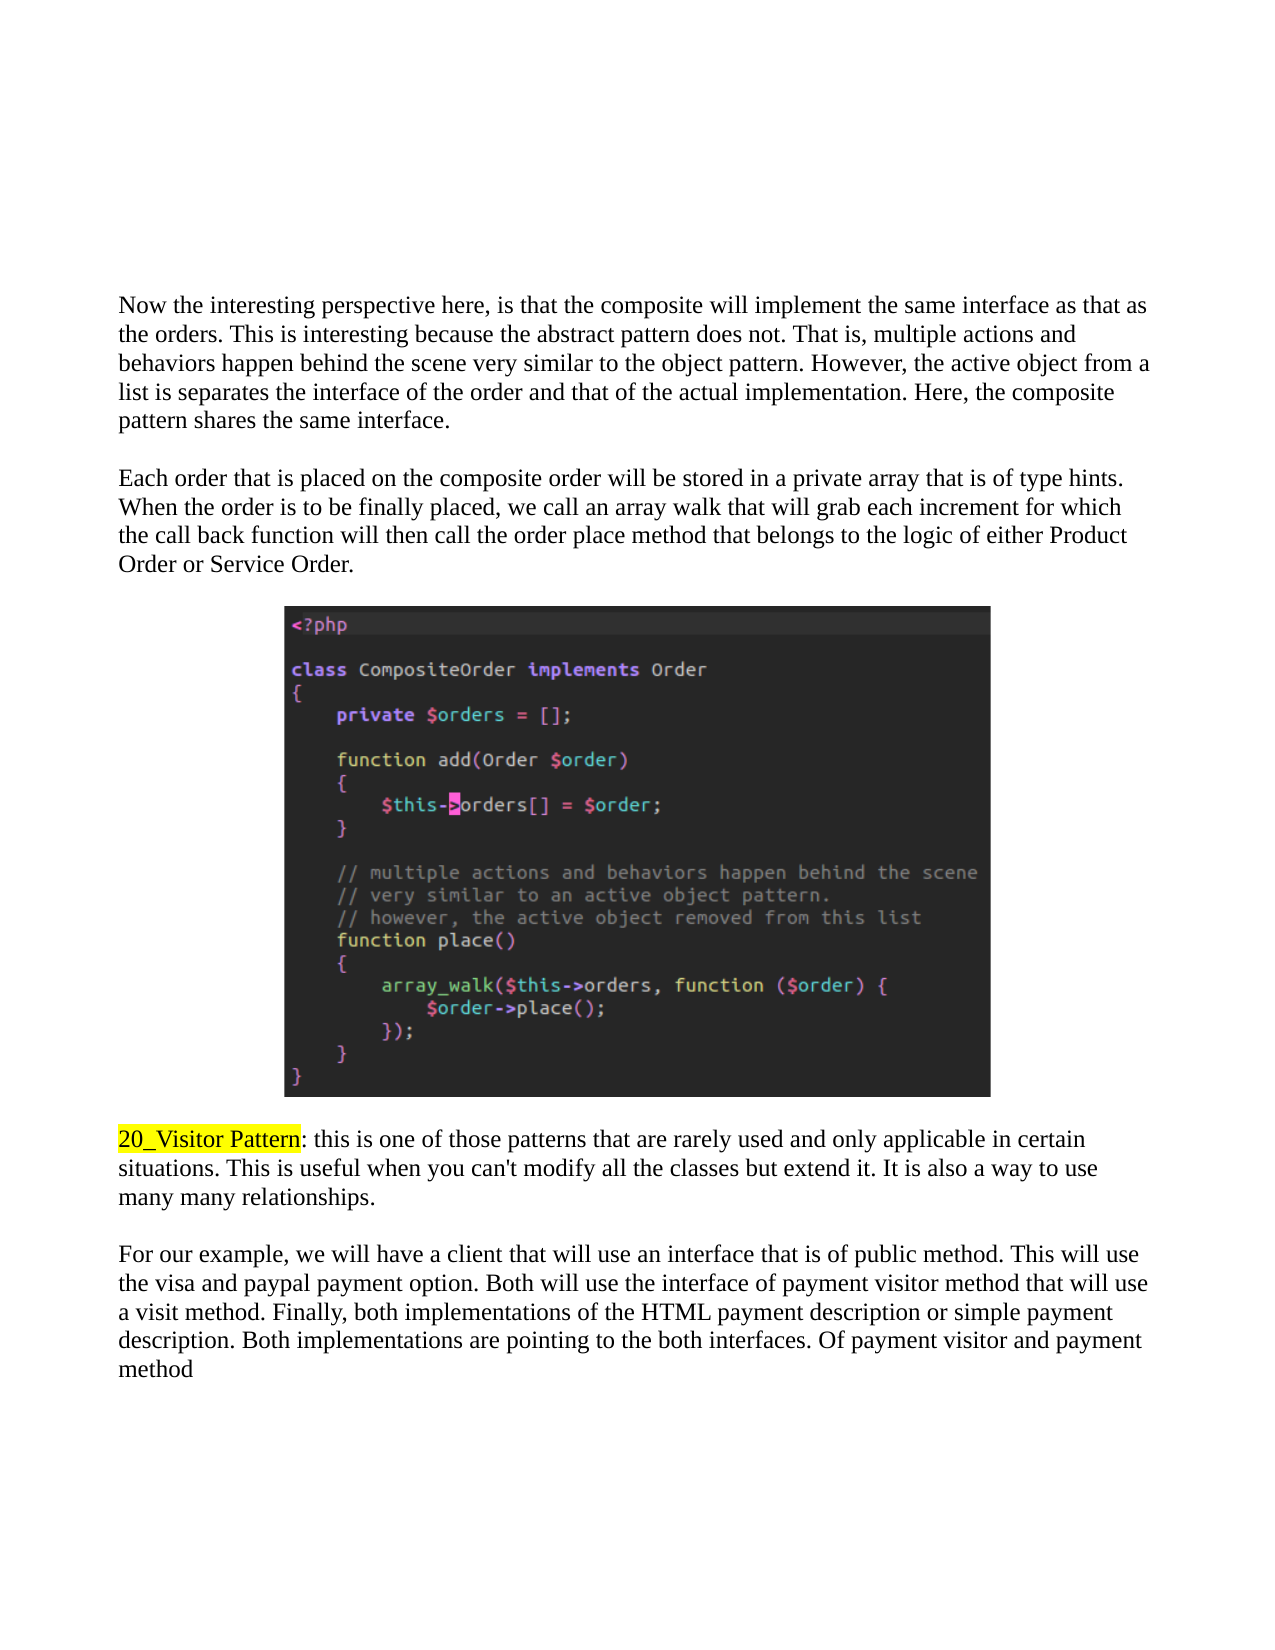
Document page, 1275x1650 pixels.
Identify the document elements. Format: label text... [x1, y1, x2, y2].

text Each order that is placed on the composite order will be stored in a private array that is of type hints. [118, 463, 1157, 492]
text For our example, we will have a client that will use an interface that is of public method. This will use the visa and paypal payment option. Both will use the interface of payment visitor method that will use a visit method. Finally, both implementations of the HTML payment description or simple payment description. Both implementations are pointing to the both interfaces. Of payment visitor and payment method [118, 1239, 1157, 1383]
picture [284, 606, 991, 1097]
text Now the interesting perspective here, is that the composite will implement the same interface as that as the orders. This is interesting because the abstract pattern does not. That is, multiple actions and behaviors happen behind the scene very similar to the object pattern. However, the active object from a list is separates the interface of the order and that of the actual implementation. Here, the composite pattern shares the same interface. [118, 291, 1157, 434]
text 20_Visitor Pattern: this is one of those patterns that are rarely used and only applicable in certain situations. This is useful when you can't modify all the classes but extend it. It is also a way to use many many relationships. [118, 1124, 1157, 1211]
text When the order is to be finally placed, we call an array walk that will grab each increment for which the call back function will then call the order place method that belongs to the logic of either Product Order or Service Order. [118, 492, 1157, 578]
